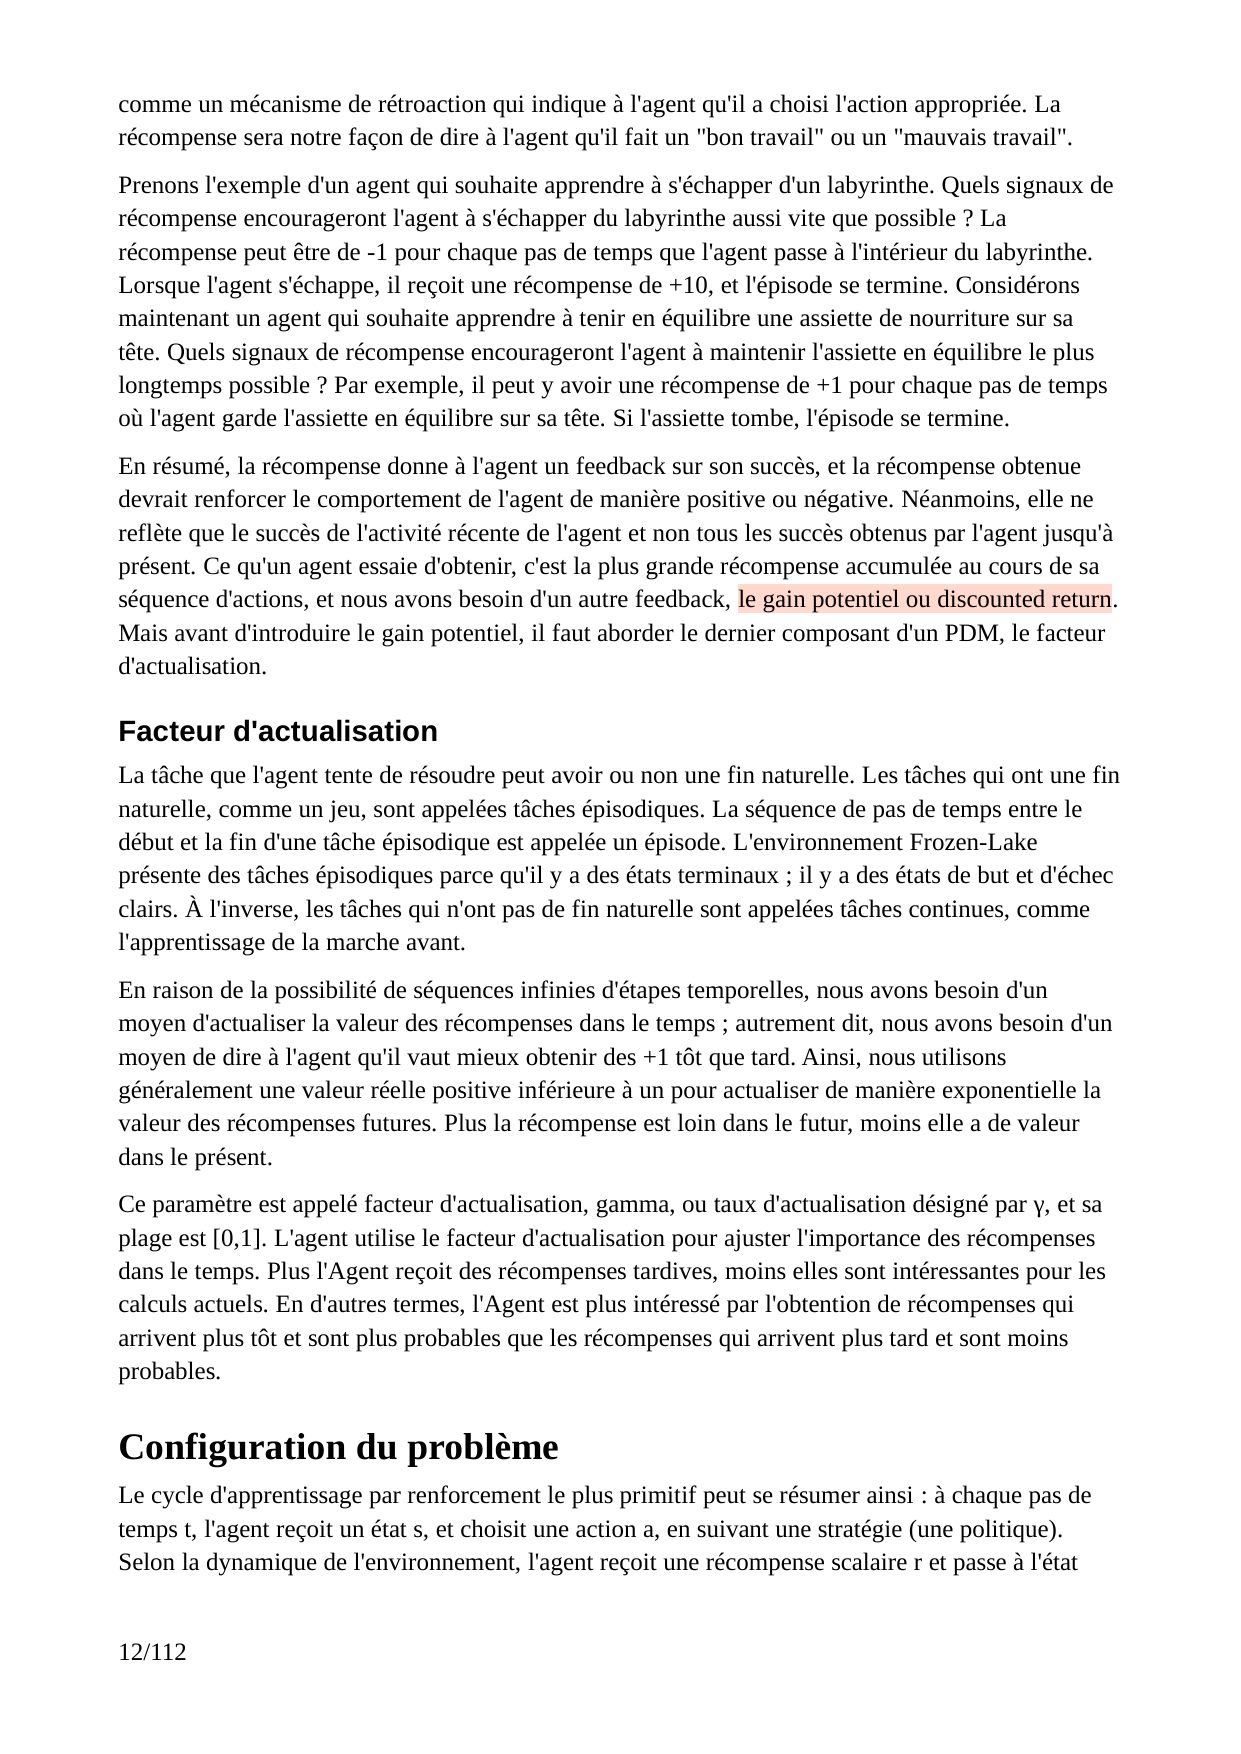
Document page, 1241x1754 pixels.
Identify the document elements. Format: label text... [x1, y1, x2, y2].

text En résumé, la récompense donne à l'agent un feedback sur son succès, et la récompense obtenue devrait renforcer le comportement de l'agent de manière positive ou négative. Néanmoins, elle ne reflète que le succès de l'activité récente de l'agent et non tous les succès obtenus par l'agent jusqu'à présent. Ce qu'un agent essaie d'obtenir, c'est la plus grande récompense accumulée au cours de sa séquence d'actions, et nous avons besoin d'un autre feedback, le gain potentiel ou discounted return. Mais avant d'introduire le gain potentiel, il faut aborder le dernier composant d'un PDM, le facteur d'actualisation. [118, 451, 1122, 680]
text Prenons l'exemple d'un agent qui souhaite apprendre à s'échapper d'un labyrinthe. Quels signaux de récompense encourageront l'agent à s'échapper du labyrinthe aussi vite que possible ? La récompense peut être de -1 pour chaque pas de temps que l'agent passe à l'intérieur du labyrinthe. Lorsque l'agent s'échappe, il reçoit une récompense de +10, et l'épisode se termine. Considérons maintenant un agent qui souhaite apprendre à tenir en équilibre une assiette de nourriture sur sa tête. Quels signaux de récompense encourageront l'agent à maintenir l'assiette en équilibre le plus longtemps possible ? Par exemple, il peut y avoir une récompense de +1 pour chaque pas de temps où l'agent garde l'assiette en équilibre sur sa tête. Si l'assiette tombe, l'épisode se termine. [118, 170, 1122, 432]
subtitle Facteur d'actualisation [118, 713, 1122, 748]
text La tâche que l'agent tente de résoudre peut avoir ou non une fin naturelle. Les tâches qui ont une fin naturelle, comme un jeu, sont appelées tâches épisodiques. La séquence de pas de temps entre le début et la fin d'une tâche épisodique est appelée un épisode. L'environnement Frozen-Lake présente des tâches épisodiques parce qu'il y a des états terminaux ; il y a des états de but et d'échec clairs. À l'inverse, les tâches qui n'ont pas de fin naturelle sont appelées tâches continues, comme l'apprentissage de la marche avant. [118, 760, 1122, 956]
text comme un mécanisme de rétroaction qui indique à l'agent qu'il a choisi l'action appropriée. La récompense sera notre façon de dire à l'agent qu'il fait un "bon travail" ou un "mauvais travail". [118, 88, 1122, 151]
text Le cycle d'apprentissage par renforcement le plus primitif peut se résumer ainsi : à chaque pas de temps t, l'agent reçoit un état s, et choisit une action a, en suivant une stratégie (une politique). Selon la dynamique de l'environnement, l'agent reçoit une récompense scalaire r et passe à l'état [118, 1480, 1122, 1576]
text En raison de la possibilité de séquences infinies d'étapes temporelles, nous avons besoin d'un moyen d'actualiser la valeur des récompenses dans le temps ; autrement dit, nous avons besoin d'un moyen de dire à l'agent qu'il vaut mieux obtenir des +1 tôt que tard. Ainsi, nous utilisons généralement une valeur réelle positive inférieure à un pour actualiser de manière exponentielle la valeur des récompenses futures. Plus la récompense est loin dans le futur, moins elle a de valeur dans le présent. [118, 975, 1122, 1170]
subtitle Configuration du problème [118, 1425, 1122, 1468]
text Ce paramètre est appelé facteur d'actualisation, gamma, ou taux d'actualisation désigné par γ, et sa plage est [0,1]. L'agent utilise le facteur d'actualisation pour ajuster l'importance des récompenses dans le temps. Plus l'Agent reçoit des récompenses tardives, moins elles sont intéressantes pour les calculs actuels. En d'autres termes, l'Agent est plus intéressé par l'obtention de récompenses qui arrivent plus tôt et sont plus probables que les récompenses qui arrivent plus tard et sont moins probables. [118, 1189, 1122, 1385]
